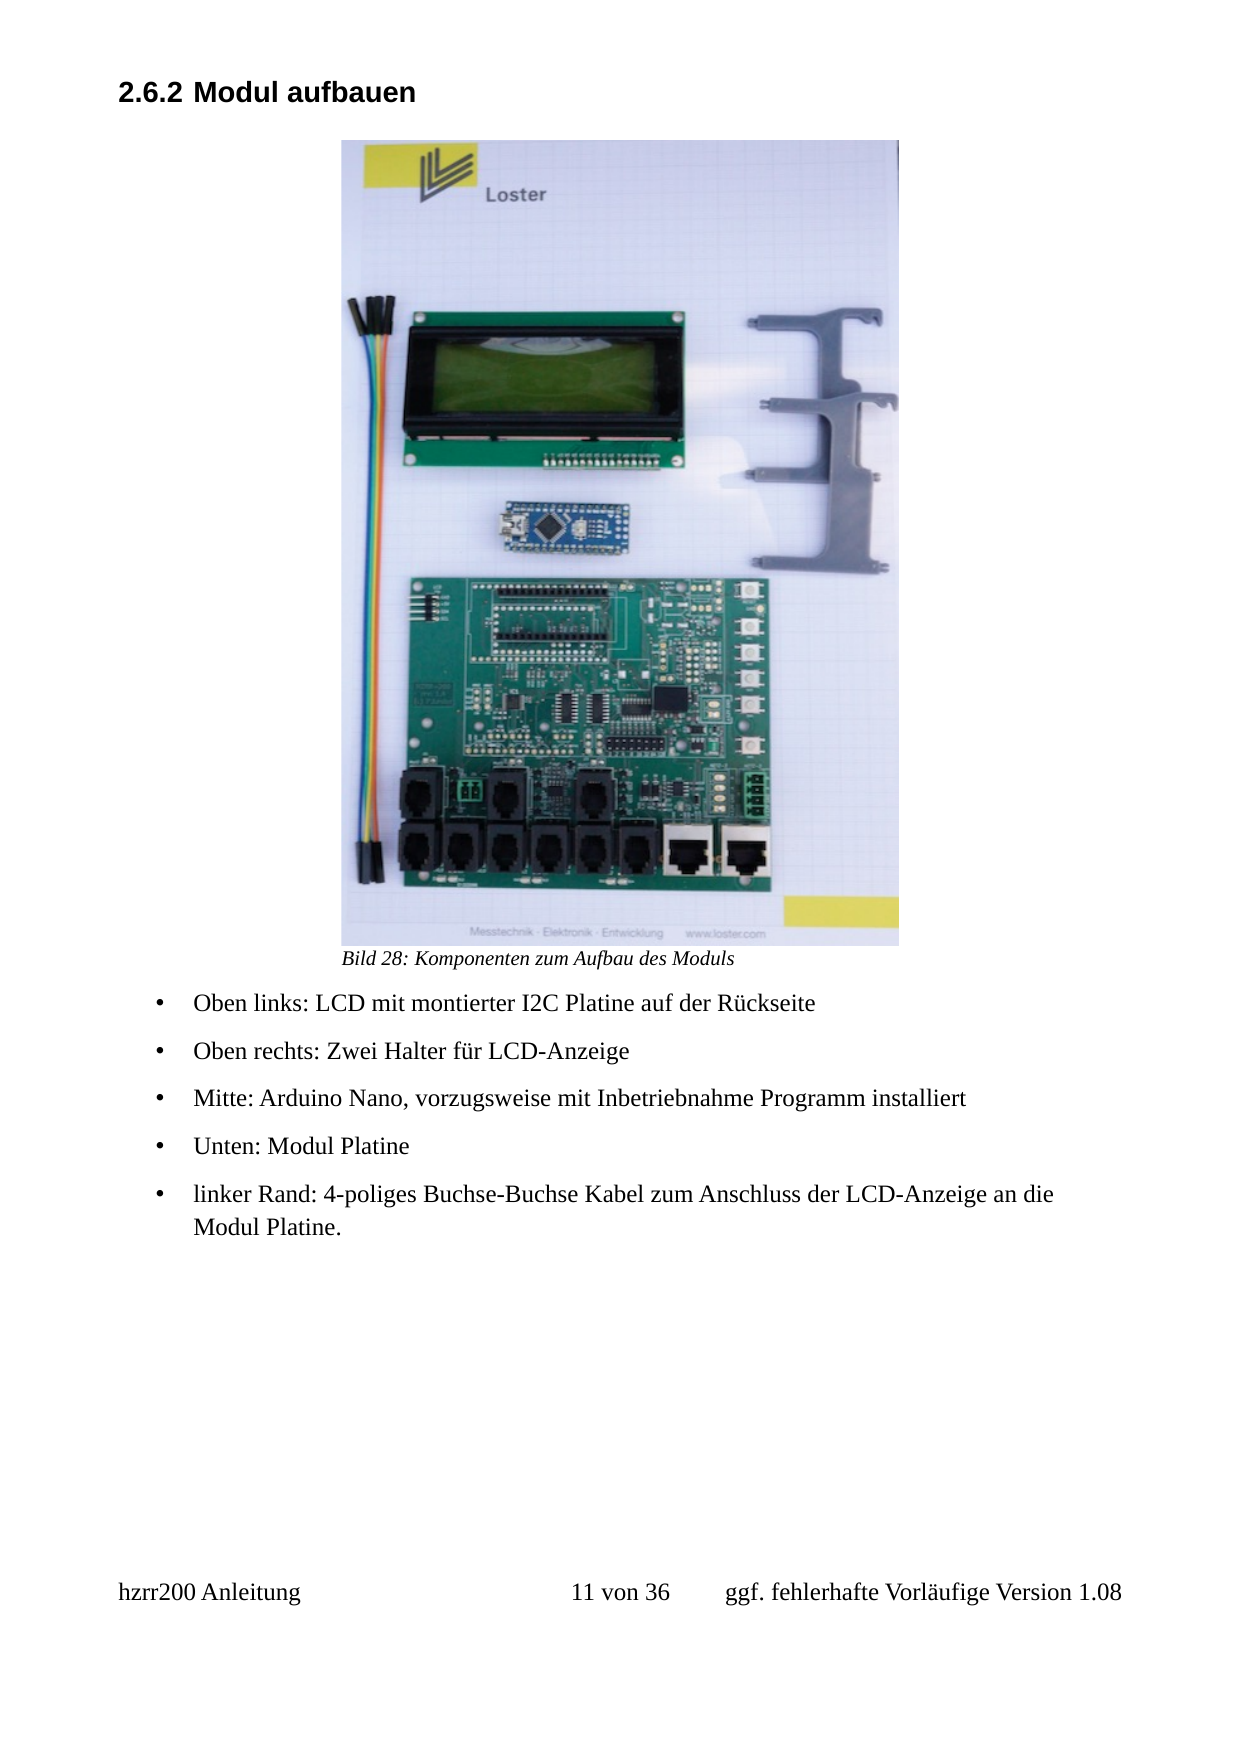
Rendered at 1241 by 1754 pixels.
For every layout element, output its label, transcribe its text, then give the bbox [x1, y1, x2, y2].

subtitle Modul aufbauen [118, 75, 1122, 108]
list Unten: Modul Platine [156, 1131, 1122, 1160]
list Mitte: Arduino Nano, vorzugsweise mit Inbetriebnahme Programm installiert [156, 1083, 1122, 1112]
text Bild 28: Komponenten zum Aufbau des Moduls [341, 946, 899, 969]
list linker Rand: 4-poliges Buchse-Buchse Kabel zum Anschluss der LCD-Anzeige an die Modul Platine. [156, 1179, 1122, 1240]
list Oben links: LCD mit montierter I2C Platine auf der Rückseite [156, 988, 1122, 1017]
text [341, 121, 899, 140]
list Oben rechts: Zwei Halter für LCD-Anzeige [156, 1036, 1122, 1064]
